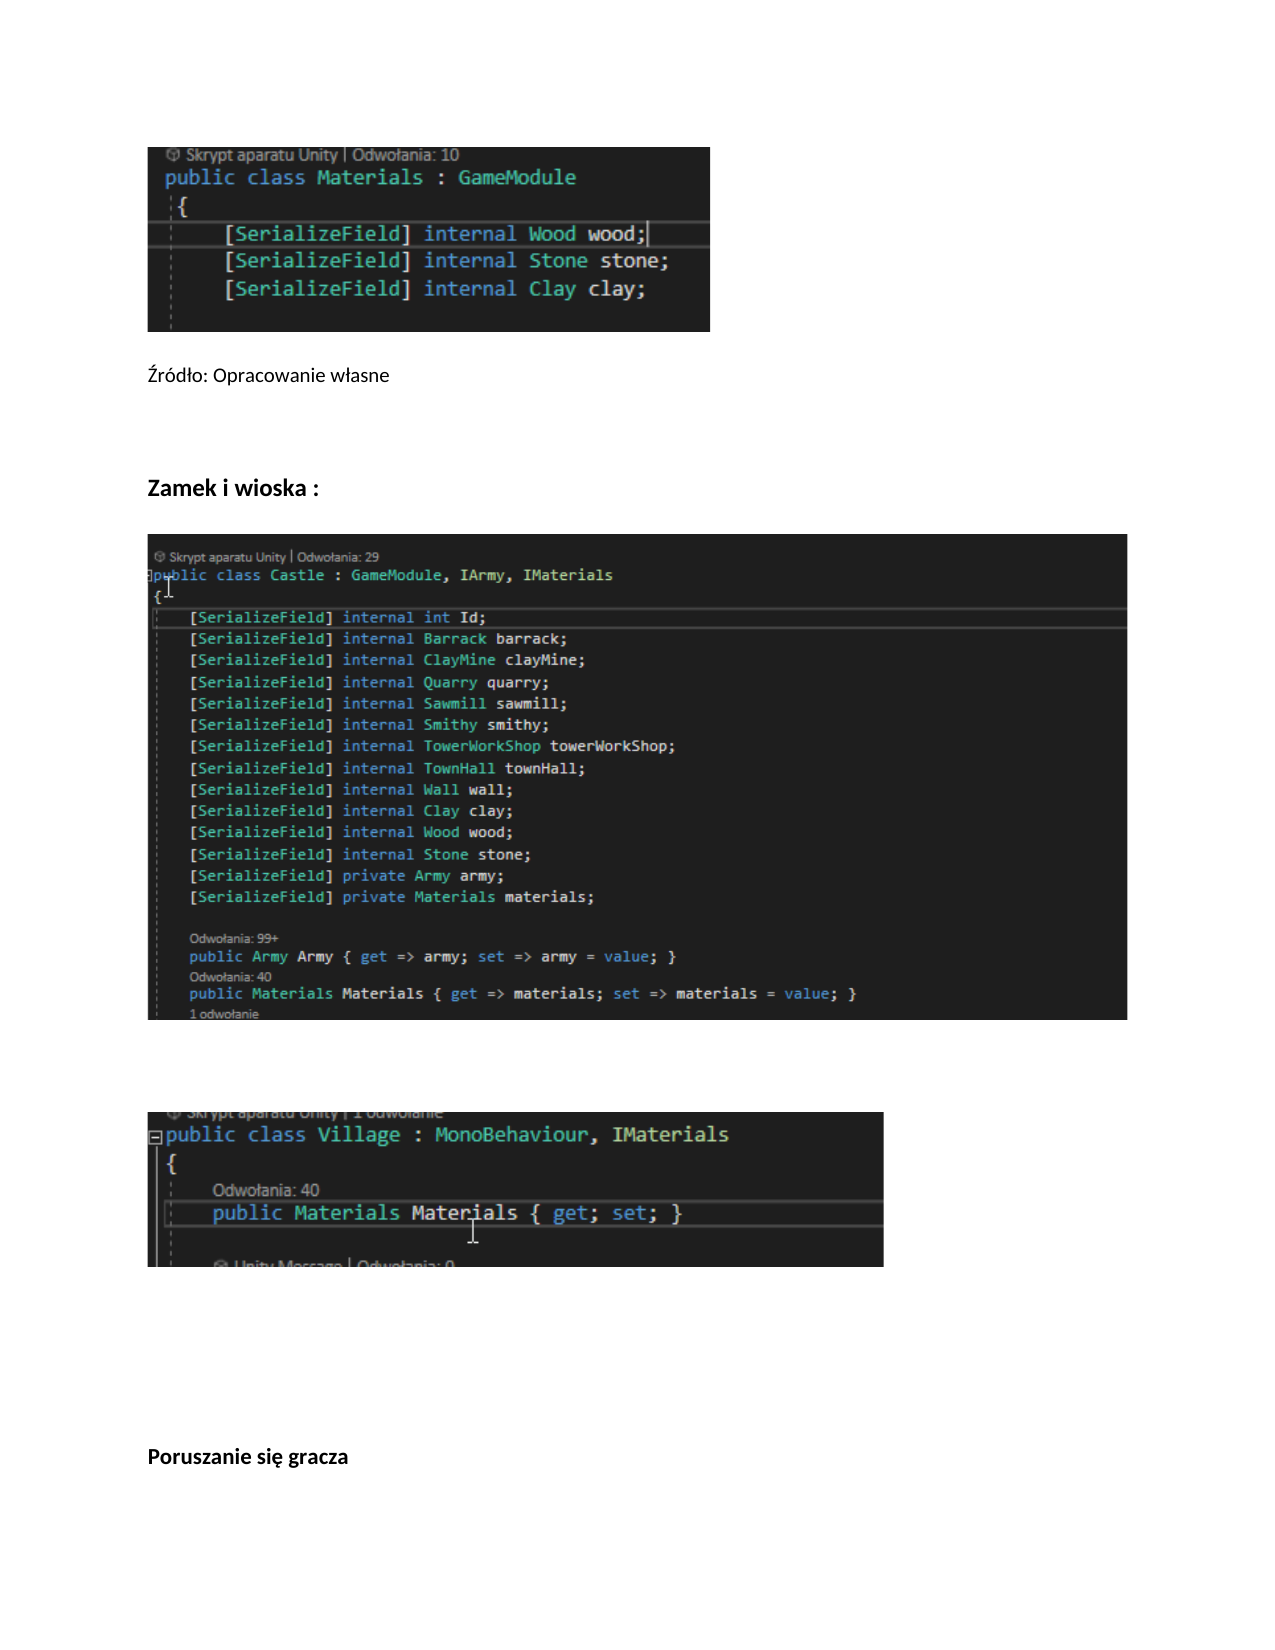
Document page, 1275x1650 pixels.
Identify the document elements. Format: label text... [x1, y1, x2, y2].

text Poruszanie się gracza [148, 1442, 1127, 1470]
text Zamek i wioska : [148, 472, 1127, 503]
text Źródło: Opracowanie własne [148, 363, 1127, 388]
